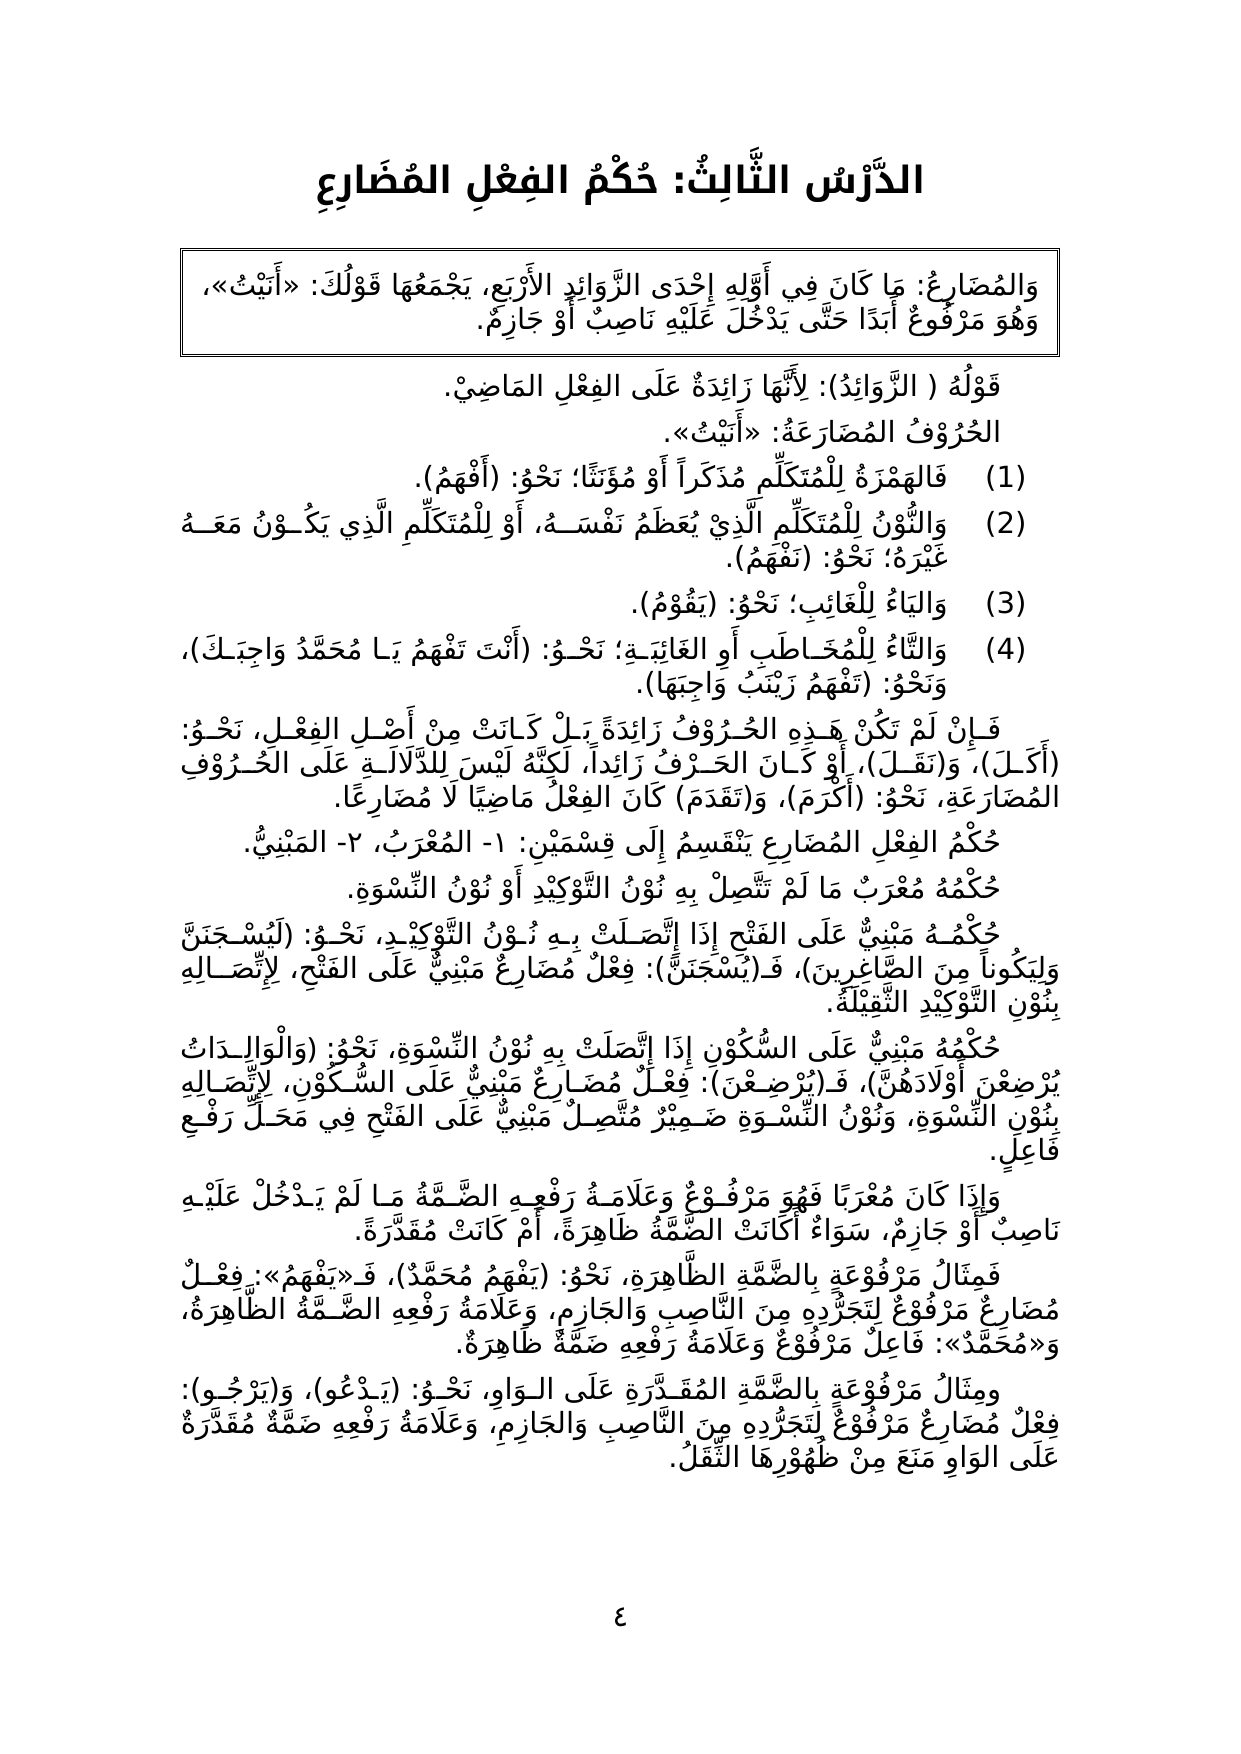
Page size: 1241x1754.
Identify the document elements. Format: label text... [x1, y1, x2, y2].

list وَاليَاءُ لِلْغَائِبِ؛ نَحْوُ: (يَقُوْمُ). [180, 586, 985, 620]
subtitle الدَّرْسُ الثَّالِثُ: حُكْمُ الفِعْلِ المُضَارِعِ [180, 146, 1060, 217]
text وَالمُضَارِعُ: مَا كَانَ فِي أَوَّلِهِ إِحْدَى الزَّوَائِدِ الأَرْبَعِ، يَجْمَعُهَا قَوْلُكَ: «أَنَيْتُ»، وَهُوَ مَرْفُوعٌ أَبَدًا حَتَّى يَدْخُلَ عَلَيْهِ نَاصِبٌ أَوْ جَازِمٌ. [183, 251, 1057, 354]
text فَمِثَالُ مَرْفُوْعَةٍ بِالضَّمَّةِ الظَّاهِرَةِ، نَحْوُ: (يَفْهَمُ مُحَمَّدٌ)، فَـ«يَفْهَمُ»: فِعْلٌ مُضَارِعٌ مَرْفُوْعٌ لِتَجَرُّدِهِ مِنَ النَّاصِبِ وَالجَازِمِ، وَعَلَامَةُ رَفْعِهِ الضَّمَّةُ الظَّاهِرَةُ، وَ«مُحَمَّدٌ»: فَاعِلٌ مَرْفُوْعٌ وَعَلَامَةُ رَفْعِهِ ضَمَّةٌ ظَاهِرَةٌ. [180, 1259, 1060, 1361]
list وَالنُّوْنُ لِلْمُتَكَلِّمِ الَّذِيْ يُعَظَمُ نَفْسَهُ، أَوْ لِلْمُتَكَلِّمِ الَّذِي يَكُوْنُ مَعَهُ غَيْرَهُ؛ نَحْوُ: (نَفْهَمُ). [180, 507, 985, 574]
text ومِثَالُ مَرْفُوْعَةٍ بِالضَّمَّةِ المُقَدَّرَةِ عَلَى الوَاوِ، نَحْوُ: (يَدْعُو)، وَ(يَرْجُو): فِعْلٌ مُضَارِعٌ مَرْفُوْعٌ لِتَجَرُّدِهِ مِنَ النَّاصِبِ وَالجَازِمِ، وَعَلَامَةُ رَفْعِهِ ضَمَّةٌ مُقَدَّرَةٌ عَلَى الوَاوِ مَنَعَ مِنْ ظُهُوْرِهَا الثِّقَلُ. [180, 1372, 1060, 1474]
text الحُرُوْفُ المُضَارَعَةُ: «أَنَيْتُ». [180, 415, 1060, 449]
text حُكْمُ الفِعْلِ المُضَارِعِ يَنْقَسِمُ إِلَى قِسْمَيْنِ: ١- المُعْرَبُ، ٢- المَبْنِيُّ. [180, 826, 1060, 860]
list وَالتَّاءُ لِلْمُخَاطَبِ أَوِ الغَائِبَةِ؛ نَحْوُ: (أَنْتَ تَفْهَمُ يَا مُحَمَّدُ وَاجِبَكَ)، وَنَحْوُ: (تَفْهَمُ زَيْنَبُ وَاجِبَهَا). [180, 632, 985, 700]
text فَإِنْ لَمْ تَكُنْ هَذِهِ الحُرُوْفُ زَائِدَةً بَلْ كَانَتْ مِنْ أَصْلِ الفِعْلِ، نَحْوُ: (أَكَلَ)، وَ(نَقَلَ)، أَوْ كَانَ الحَرْفُ زَائِداً، لَكِنَّهُ لَيْسَ لِلدَّلَالَةِ عَلَى الحُرُوْفِ المُضَارَعَةِ، نَحْوُ: (أَكْرَمَ)، وَ(تَقَدَمَ) كَانَ الفِعْلُ مَاضِيًا لَا مُضَارِعًا. [180, 712, 1060, 814]
text قَوْلُهُ ( الزَّوَائِدُ): لِأَنَّهَا زَائِدَةٌ عَلَى الفِعْلِ المَاضِيْ. [180, 369, 1060, 403]
text حُكْمُهُ مَبْنِيٌّ عَلَى السُّكُوْنِ إِذَا إِتَّصَلَتْ بِهِ نُوْنُ النِّسْوَةِ، نَحْوُ: ﴿وَالْوَالِدَاتُ يُرْضِعْنَ أَوْلَادَهُنَّ﴾، فَـ(يُرْضِعْنَ): فِعْلٌ مُضَارِعٌ مَبْنِيٌّ عَلَى السُّكُوْنِ، لِإِتِّصَالِهِ بِنُوْنِ النِّسْوَةِ، وَنُوْنُ النِّسْوَةِ ضَمِيْرٌ مُتَّصِلٌ مَبْنِيٌّ عَلَى الفَتْحِ فِي مَحَلِّ رَفْعِ فَاعِلٍ. [180, 1031, 1060, 1167]
text وَإِذَا كَانَ مُعْرَبًا فَهُوَ مَرْفُوْعٌ وَعَلَامَةُ رَفْعِهِ الضَّمَّةُ مَا لَمْ يَدْخُلْ عَلَيْهِ نَاصِبٌ أَوْ جَازِمٌ، سَوَاءٌ أَكَانَتْ الضَّمَّةُ ظَاهِرَةً، أَمْ كَانَتْ مُقَدَّرَةً. [180, 1179, 1060, 1247]
list فَالهَمْزَةُ لِلْمُتَكَلِّمِ مُذَكَراً أَوْ مُؤَنَثًا؛ نَحْوُ: (أَفْهَمُ). [180, 461, 985, 495]
text حُكْمُهُ مَبْنِيٌّ عَلَى الفَتْحِ إِذَا إِتَّصَلَتْ بِهِ نُوْنُ التَّوْكِيْدِ، نَحْوُ: ﴿لَيُسْجَنَنَّ وَلِيَكُوناً مِنَ الصَّاغِرِينَ﴾، فَـ(يُسْجَنَنَّ): فِعْلٌ مُضَارِعٌ مَبْنِيٌّ عَلَى الفَتْحِ، لِإِتِّصَالِهِ بِنُوْنِ التَّوْكِيْدِ الثَّقِيْلَةُ. [180, 917, 1060, 1019]
text حُكْمُهُ مُعْرَبٌ مَا لَمْ تَتَّصِلْ بِهِ نُوْنُ التَّوْكِيْدِ أَوْ نُوْنُ النِّسْوَةِ. [180, 872, 1060, 906]
